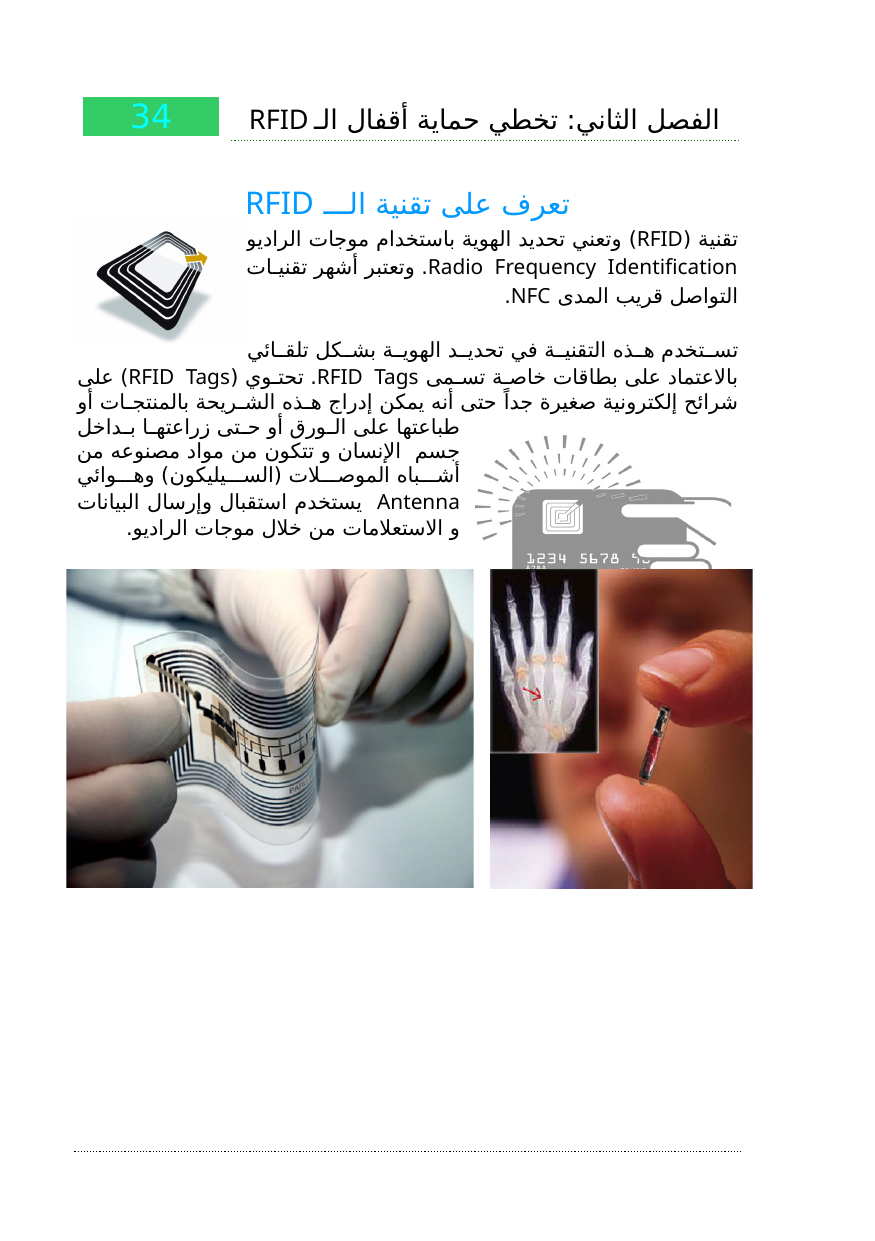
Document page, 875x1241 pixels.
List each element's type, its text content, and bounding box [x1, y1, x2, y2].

text تقنية (RFID) وتعني تحديد الهوية باستخدام موجات الراديو Radio Frequency Identification. وتعتبر أشهر تقنيات التواصل قريب المدى NFC. [247, 224, 738, 309]
picture [475, 432, 753, 889]
subtitle تعرف على تقنية الـــ RFID [77, 181, 738, 224]
picture [66, 569, 474, 888]
text تستخدم هذه التقنية في تحديد الهوية بشكل تلقائي بالاعتماد على بطاقات خاصة تسمى RFID Tags. تحتوي (RFID Tags) على شرائح إلكترونية صغيرة جداً حتى أنه يمكن إدراج هذه الشريحة بالمنتجات أو طباعتها على الورق أو حتى زراعتها بداخل جسم الإنسان و تتكون من مواد مصنوعه من أشباه الموصلات (السيليكون) وهوائي Antenna يستخدم استقبال وإرسال البيانات و الاستعلامات من خلال موجات الراديو. [77, 338, 738, 540]
picture [71, 219, 247, 345]
